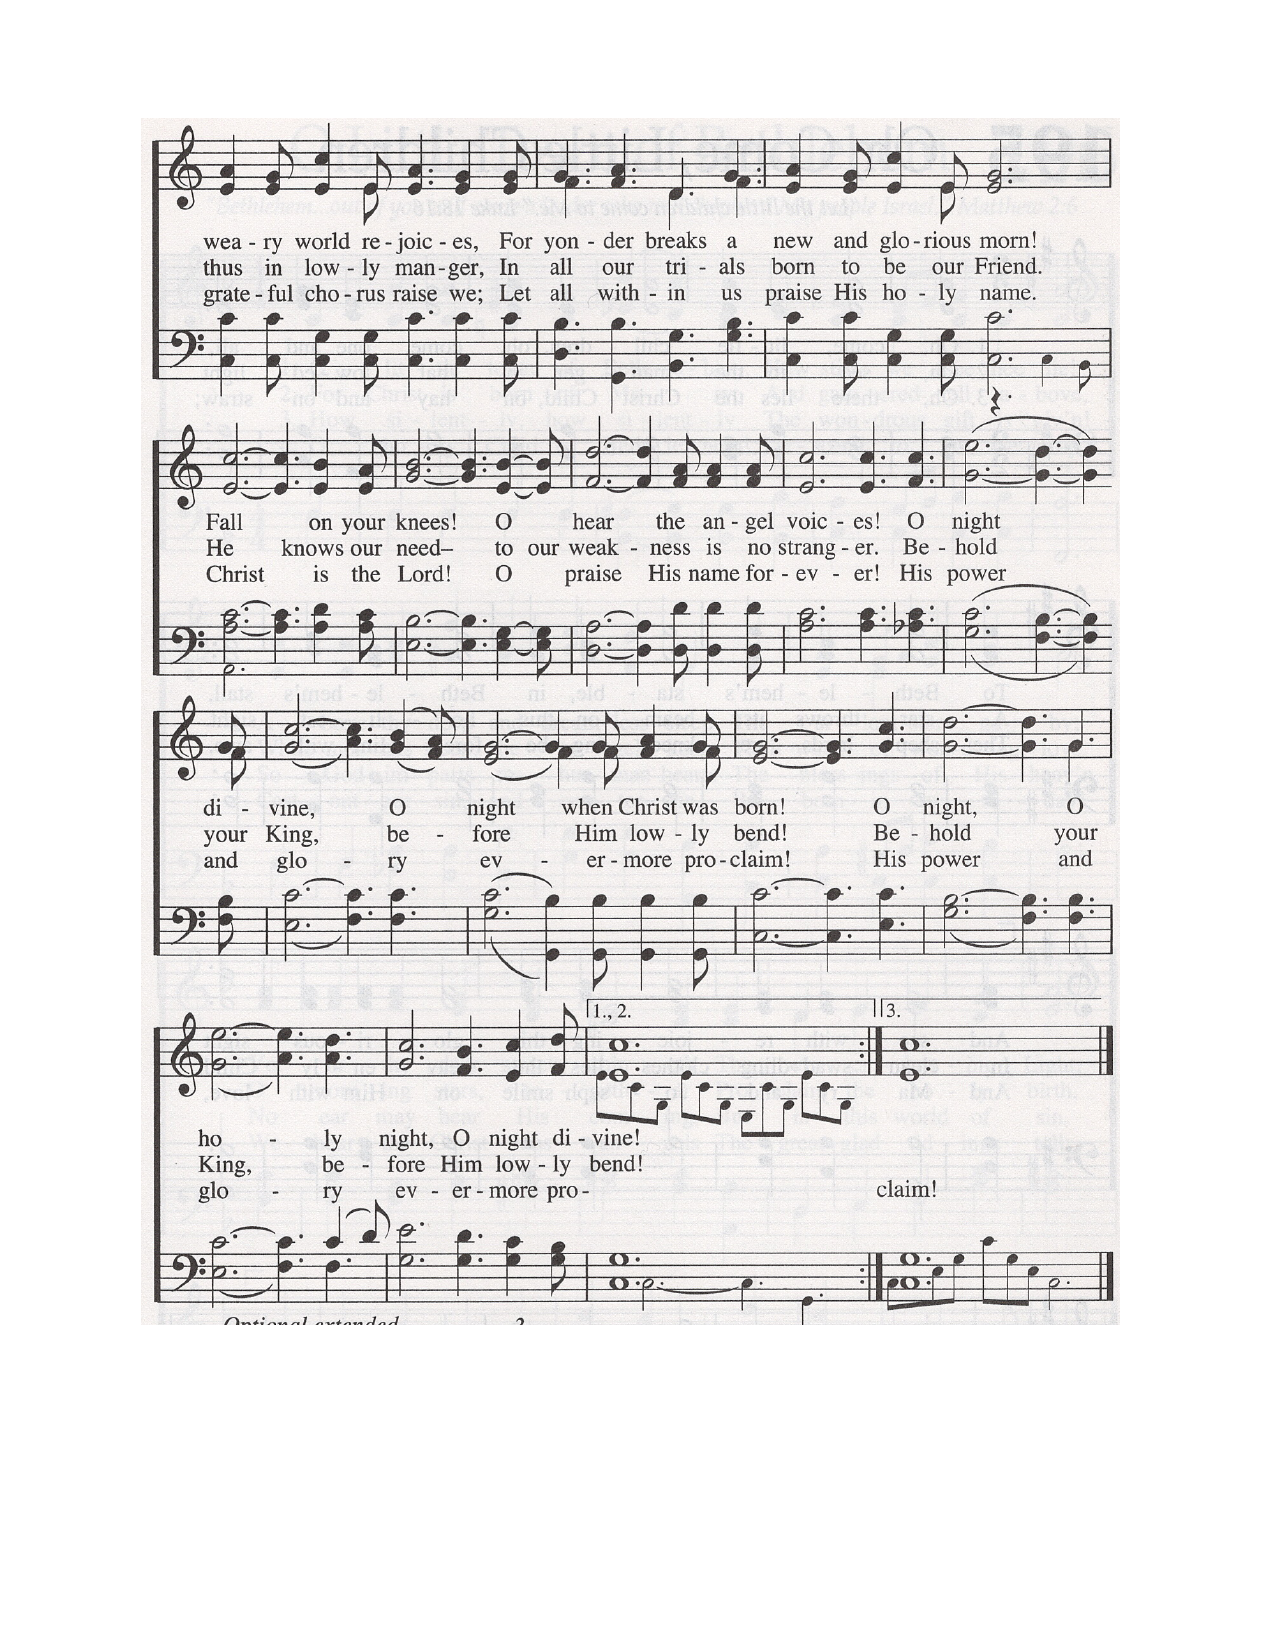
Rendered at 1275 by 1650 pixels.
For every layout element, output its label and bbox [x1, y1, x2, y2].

picture [141, 118, 949, 276]
